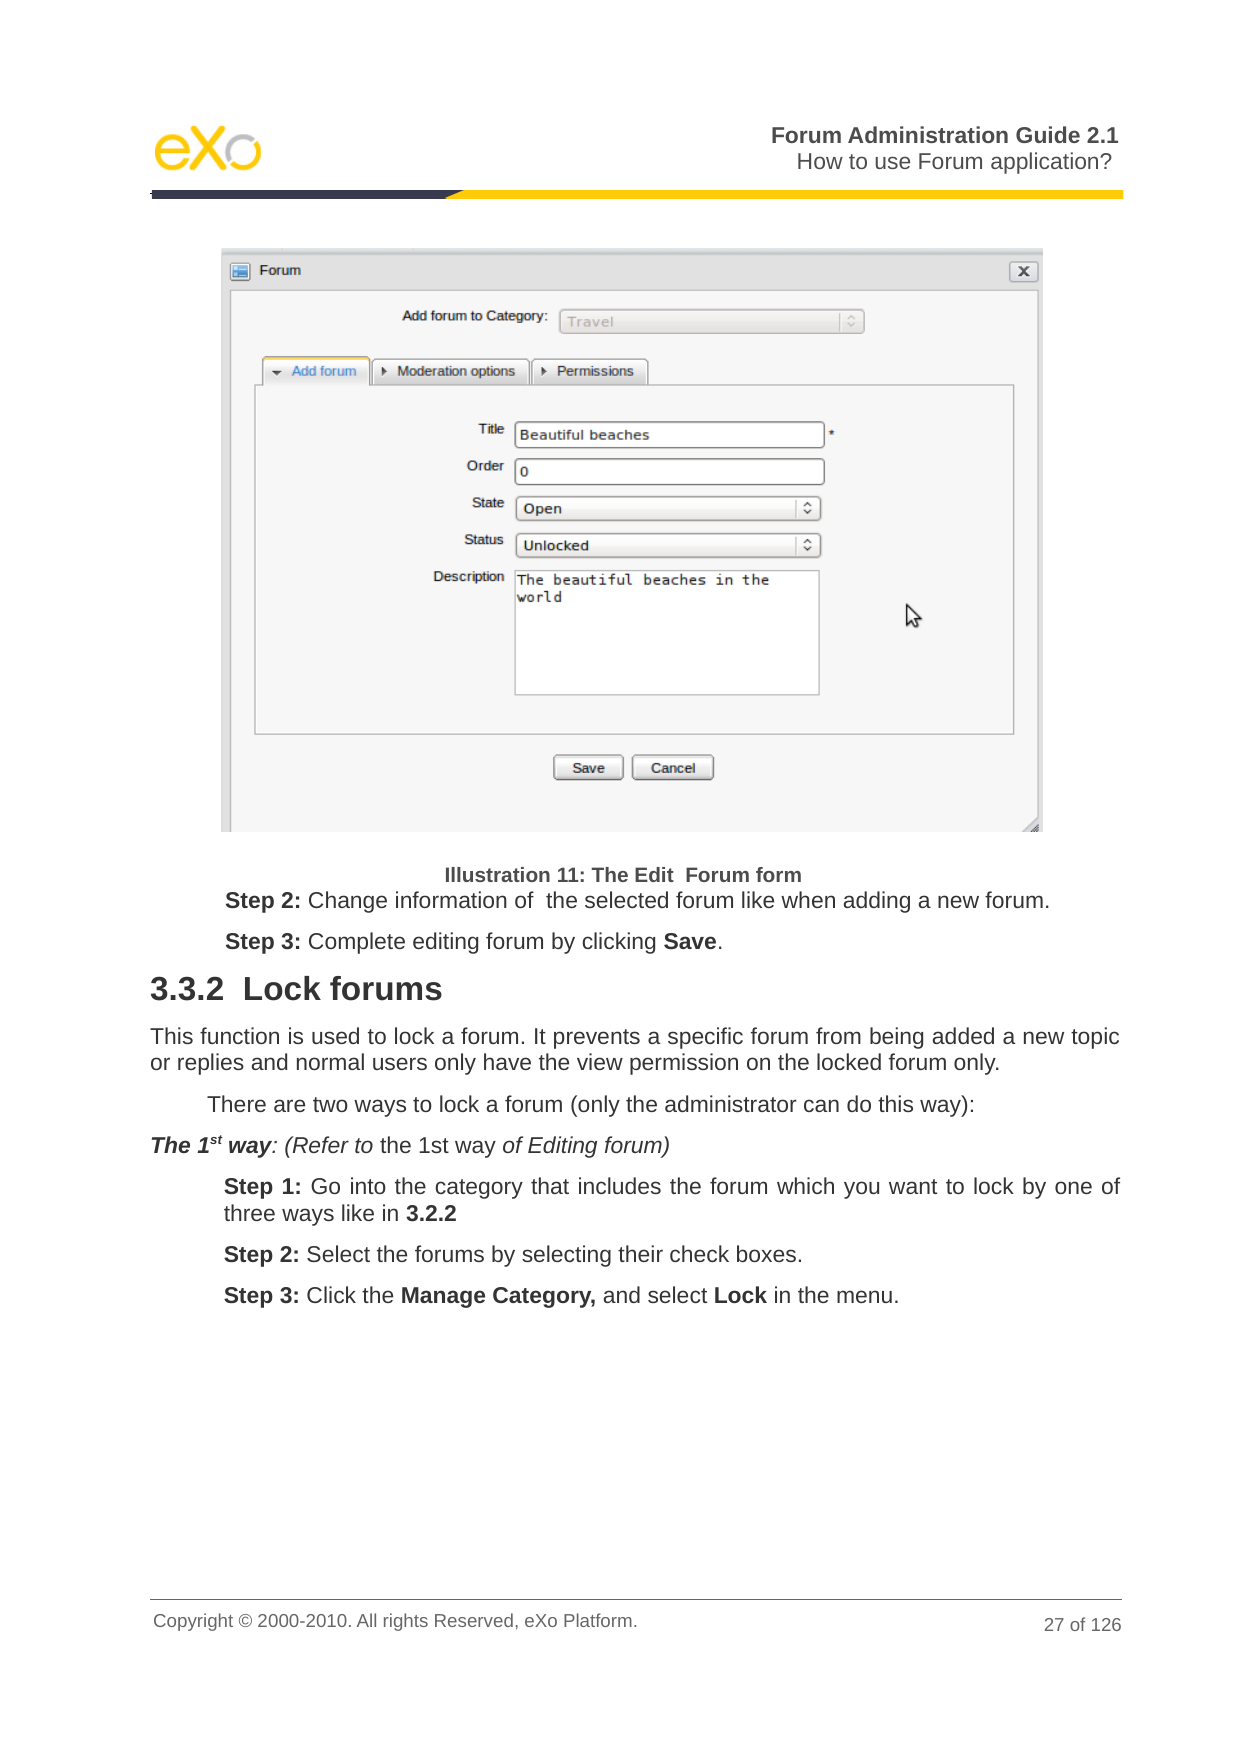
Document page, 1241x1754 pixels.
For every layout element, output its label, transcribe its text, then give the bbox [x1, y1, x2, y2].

list Illustration 12: The Edit Forum form [203, 313, 1043, 887]
list Step 2: Change information of the selected forum like when adding a new forum. [187, 223, 1122, 913]
list Step 3: Complete editing forum by clicking Save. [187, 928, 1122, 954]
text The 1st way: (Refer to the 1st way of Editing forum) [150, 1132, 1122, 1158]
text This function is used to lock a forum. It prevents a specific forum from being added a new topic or replies and normal users only have the view permission on the locked forum only. [150, 1023, 1122, 1076]
list Step 3: Click the Manage Category, and select Lock in the menu. [186, 1282, 1122, 1309]
list Step 2: Select the forums by selecting their check boxes. [186, 1241, 1122, 1267]
picture [155, 125, 262, 171]
picture [151, 190, 1124, 199]
subtitle Lock forums [150, 969, 1122, 1008]
list Step 1: Go into the category that includes the forum which you want to lock by one of three ways like in 3.2.2 [186, 1173, 1122, 1226]
text There are two ways to lock a forum (only the administrator can do this way): [150, 1091, 1122, 1117]
picture [221, 248, 1043, 832]
